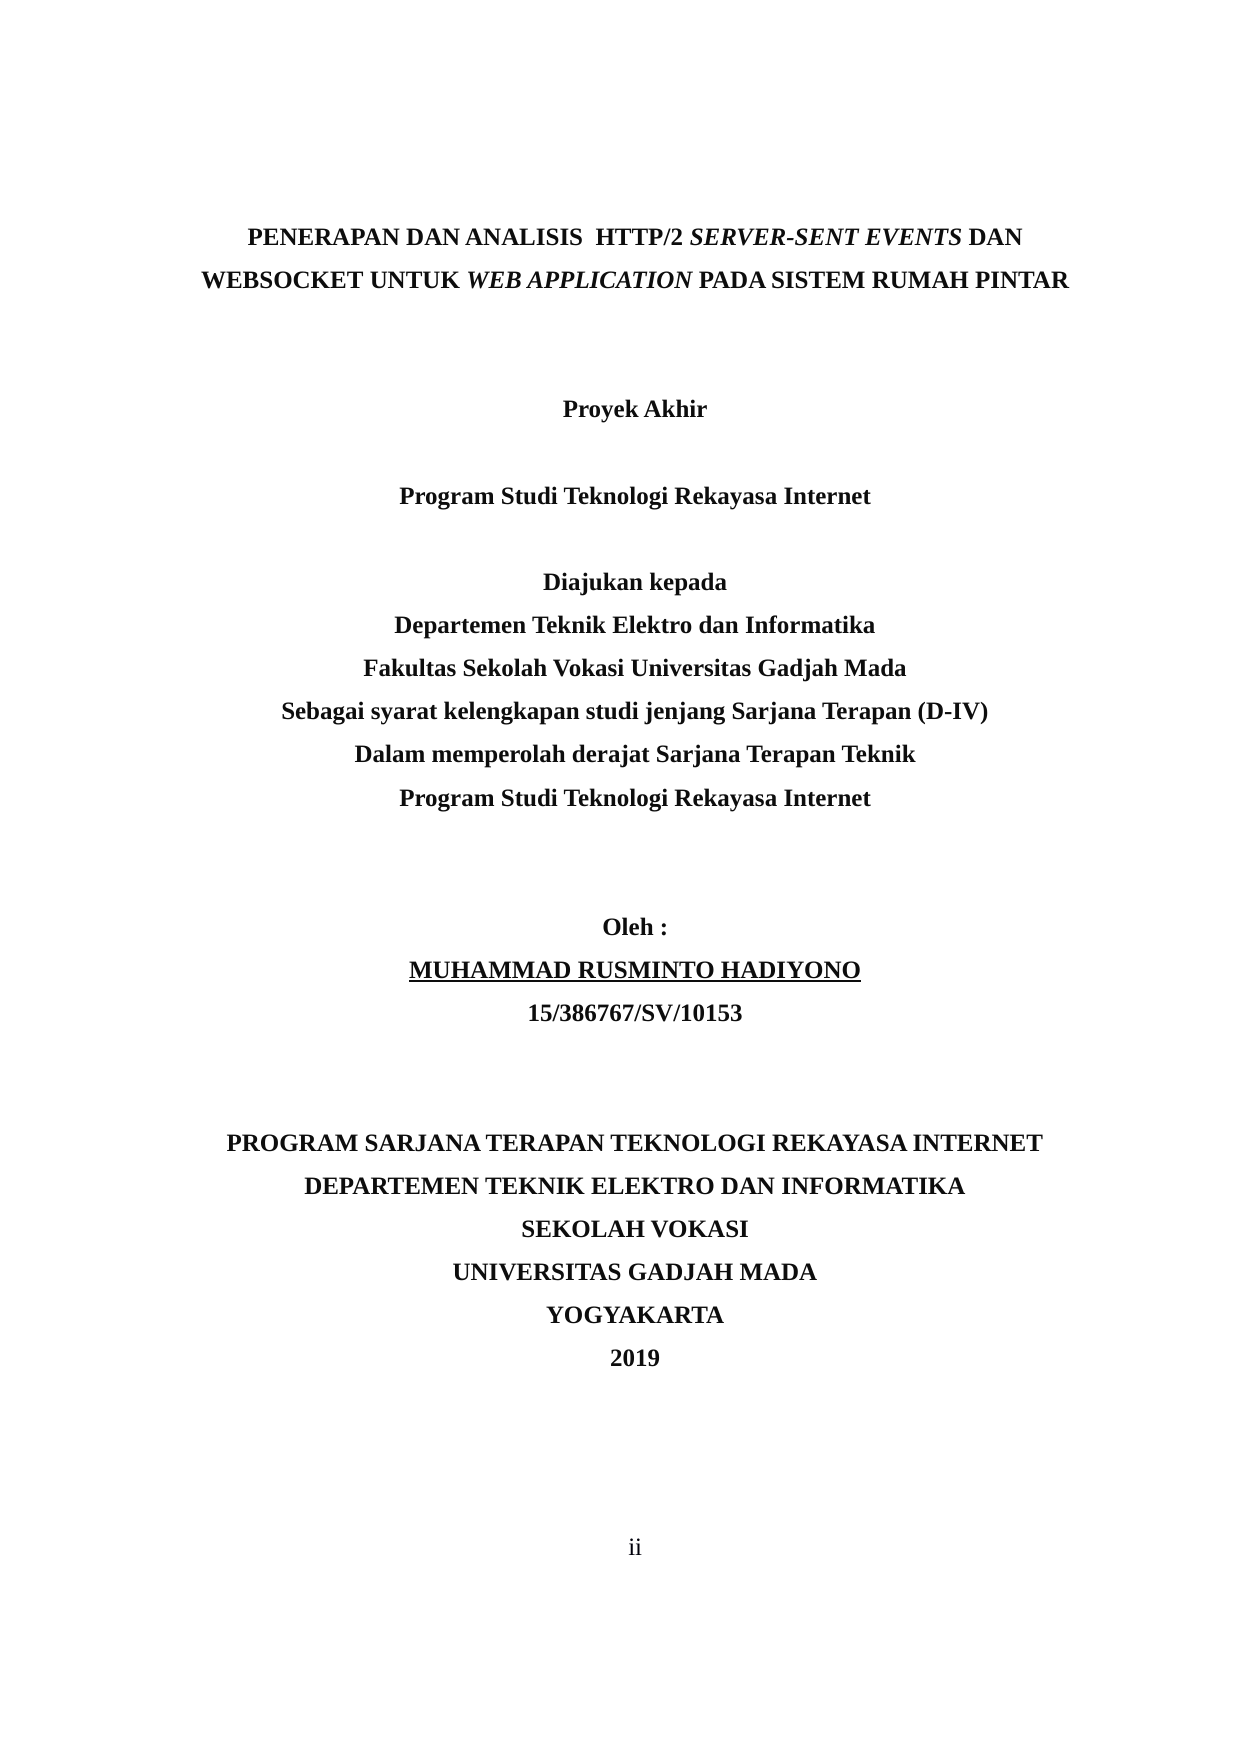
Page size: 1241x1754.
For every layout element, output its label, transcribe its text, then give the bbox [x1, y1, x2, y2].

text UNIVERSITAS GADJAH MADA [177, 1257, 1093, 1286]
text Diajukan kepada [177, 567, 1093, 596]
text Sebagai syarat kelengkapan studi jenjang Sarjana Terapan (D-IV) [177, 696, 1093, 725]
text Program Studi Teknologi Rekayasa Internet [177, 481, 1093, 509]
text 2019 [177, 1343, 1093, 1372]
text Dalam memperolah derajat Sarjana Terapan Teknik [177, 739, 1093, 768]
text Proyek Akhir [177, 394, 1093, 423]
text SEKOLAH VOKASI [177, 1214, 1093, 1243]
text PROGRAM SARJANA TERAPAN TEKNOLOGI REKAYASA INTERNET [177, 1128, 1093, 1156]
text PENERAPAN DAN ANALISIS HTTP/2 SERVER-SENT EVENTS DAN WEBSOCKET UNTUK WEB APPLICATION PADA SISTEM RUMAH PINTAR [177, 222, 1093, 294]
text MUHAMMAD RUSMINTO HADIYONO 15/386767/SV/10153 [177, 955, 1093, 1027]
text Oleh : [177, 912, 1093, 941]
text DEPARTEMEN TEKNIK ELEKTRO DAN INFORMATIKA [177, 1171, 1093, 1199]
text Fakultas Sekolah Vokasi Universitas Gadjah Mada [177, 653, 1093, 682]
text Departemen Teknik Elektro dan Informatika [177, 610, 1093, 639]
text YOGYAKARTA [177, 1300, 1093, 1329]
text Program Studi Teknologi Rekayasa Internet [177, 783, 1093, 811]
